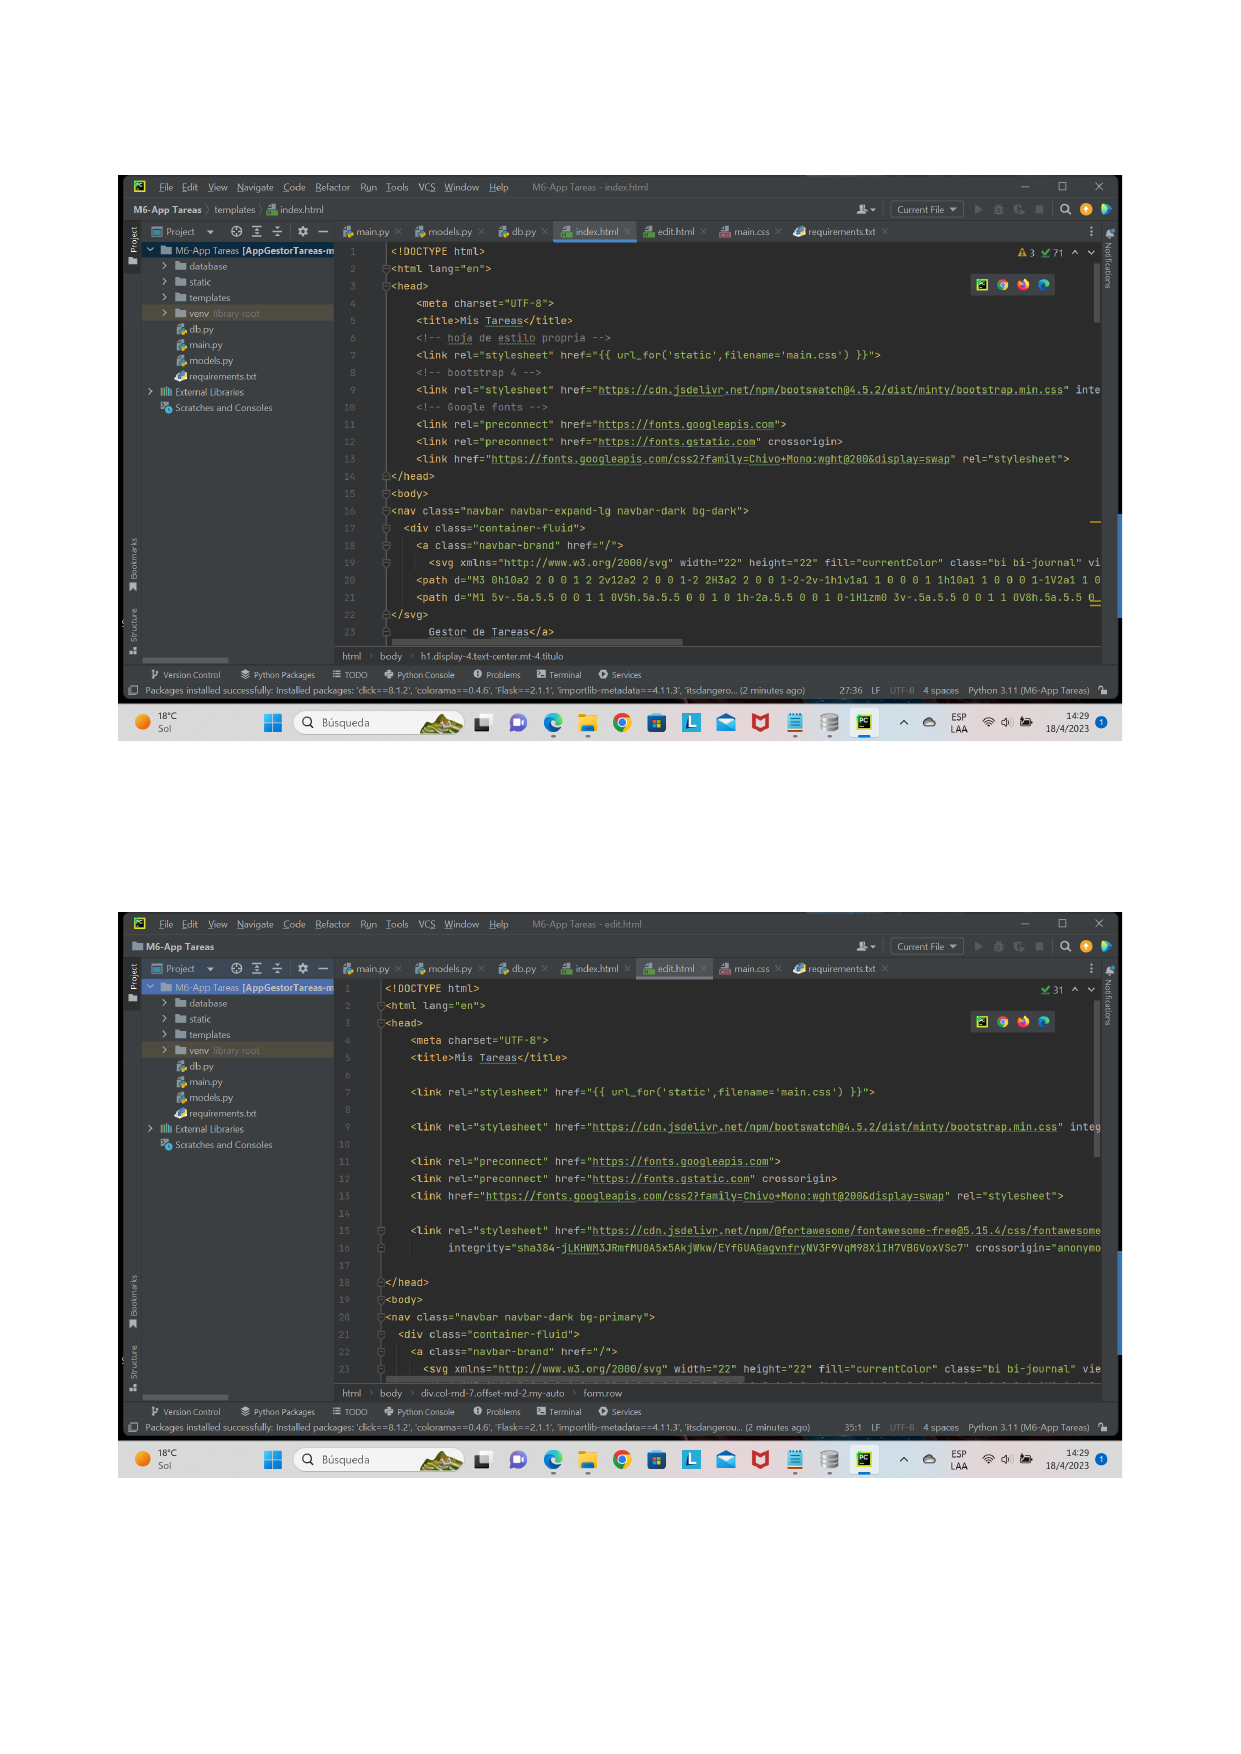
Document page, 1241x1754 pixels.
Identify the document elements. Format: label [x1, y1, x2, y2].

picture [118, 175, 1123, 741]
picture [118, 912, 1123, 1478]
